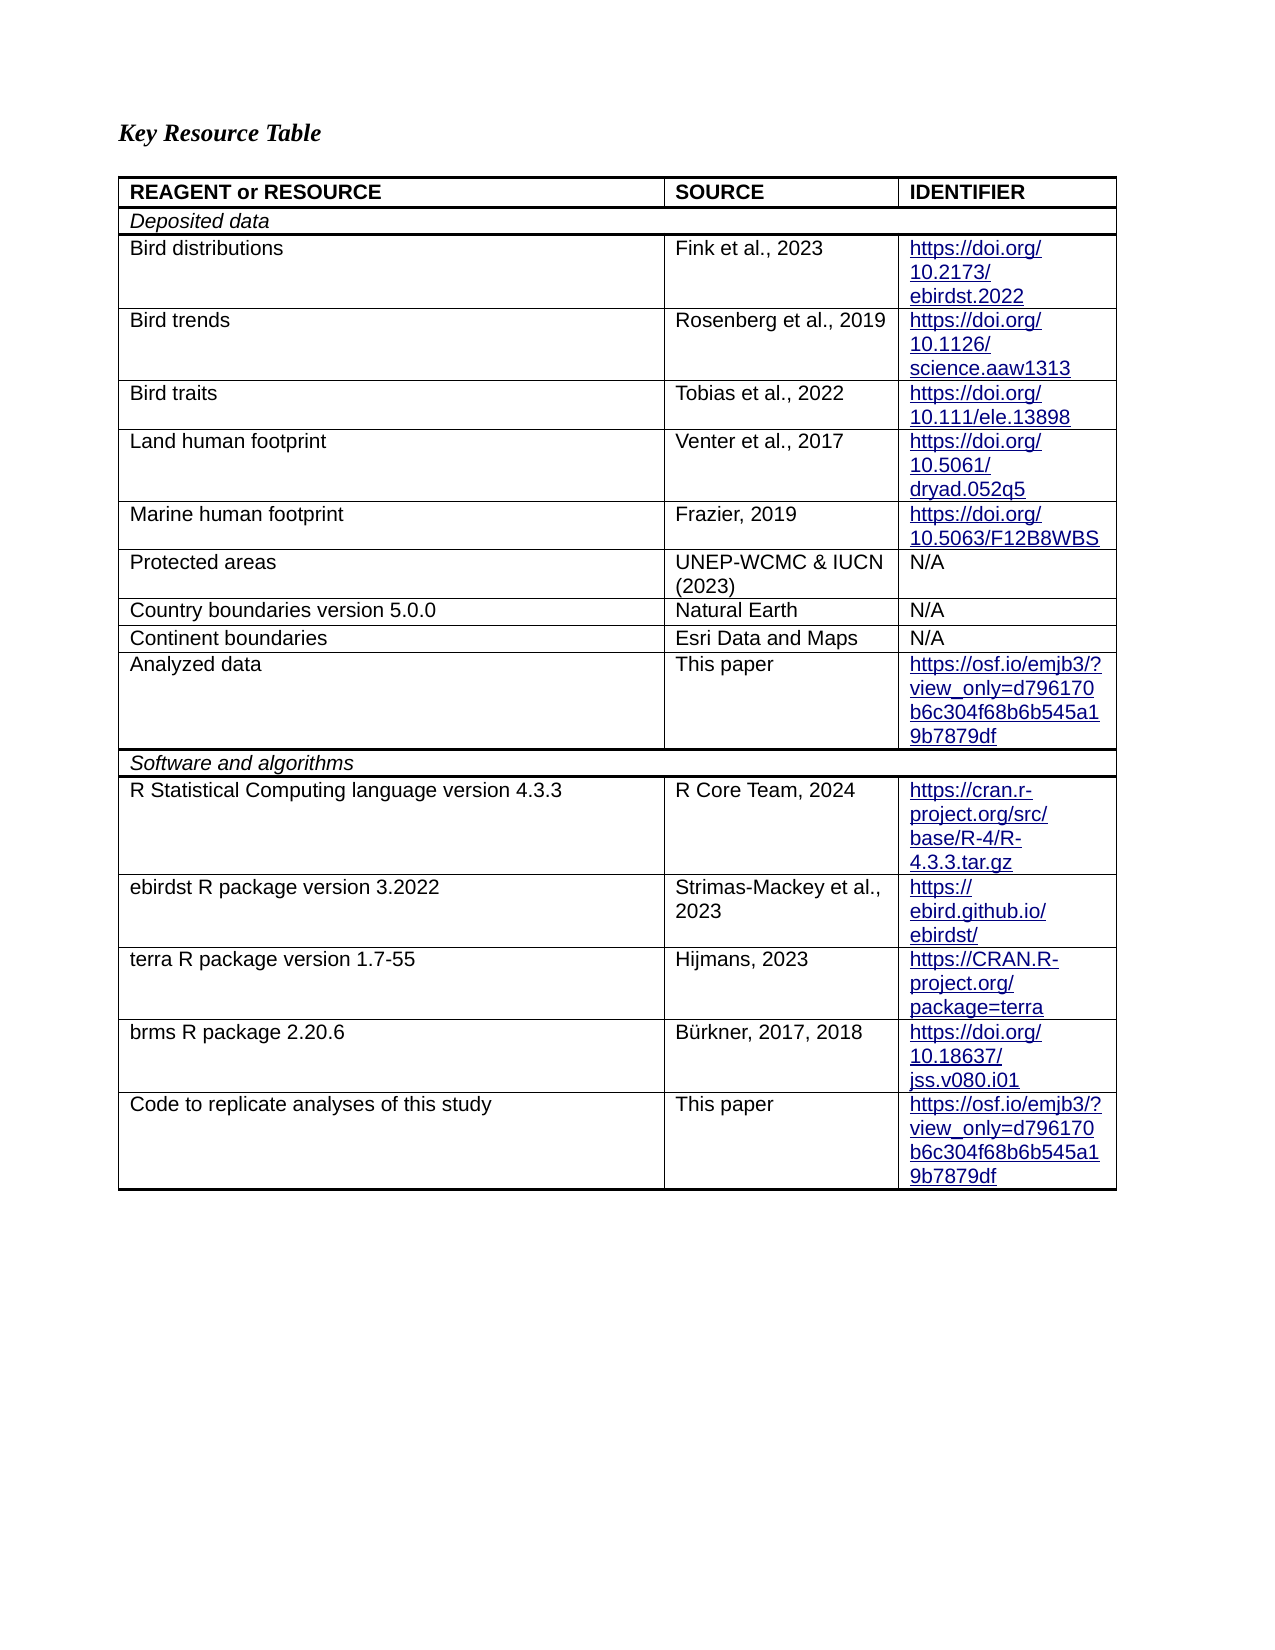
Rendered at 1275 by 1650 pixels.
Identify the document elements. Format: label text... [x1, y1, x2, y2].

table_cell Esri Data and Maps [665, 626, 898, 652]
table_cell Continent boundaries [119, 626, 664, 652]
table_cell https://doi.org/10.1126/science.aaw1313 [899, 309, 1116, 380]
table_cell https://CRAN.R-project.org/package=terra [899, 948, 1116, 1019]
table_header REAGENT or RESOURCE [119, 179, 664, 206]
table_cell Country boundaries version 5.0.0 [119, 599, 664, 625]
table_cell Software and algorithms [119, 751, 1116, 775]
table_cell Strimas-Mackey et al., 2023 [665, 875, 898, 947]
table_cell Rosenberg et al., 2019 [665, 309, 898, 380]
table_cell ebirdst R package version 3.2022 [119, 875, 664, 947]
table_cell Fink et al., 2023 [665, 236, 898, 308]
table_cell Marine human footprint [119, 502, 664, 549]
table_cell https://doi.org/10.111/ele.13898 [899, 381, 1116, 428]
table_cell Venter et al., 2017 [665, 430, 898, 501]
table_cell Natural Earth [665, 599, 898, 625]
table_cell N/A [899, 626, 1116, 652]
table_cell N/A [899, 599, 1116, 625]
table_cell Bird trends [119, 309, 664, 380]
table_cell https://doi.org/10.5061/dryad.052q5 [899, 430, 1116, 501]
table_cell https://doi.org/10.5063/F12B8WBS [899, 502, 1116, 549]
table_cell Bürkner, 2017, 2018 [665, 1020, 898, 1091]
table_cell https://doi.org/10.2173/ebirdst.2022 [899, 236, 1116, 308]
table_cell Protected areas [119, 550, 664, 598]
table_cell brms R package 2.20.6 [119, 1020, 664, 1091]
table_cell This paper [665, 1093, 898, 1188]
table_cell This paper [665, 653, 898, 748]
text Key Resource Table [118, 118, 1157, 147]
table_cell Hijmans, 2023 [665, 948, 898, 1019]
table_cell Code to replicate analyses of this study [119, 1093, 664, 1188]
table_header IDENTIFIER [899, 179, 1116, 206]
table_cell Deposited data [119, 209, 1116, 233]
table_cell https://osf.io/emjb3/?view_only=d796170b6c304f68b6b545a19b7879df [899, 1093, 1116, 1188]
table_cell https://osf.io/emjb3/?view_only=d796170b6c304f68b6b545a19b7879df [899, 653, 1116, 748]
table_cell https://ebird.github.io/ebirdst/ [899, 875, 1116, 947]
table_cell https://cran.r-project.org/src/base/R-4/R-4.3.3.tar.gz [899, 778, 1116, 874]
table_cell terra R package version 1.7-55 [119, 948, 664, 1019]
table_cell R Statistical Computing language version 4.3.3 [119, 778, 664, 874]
table_header SOURCE [665, 179, 898, 206]
table_cell Tobias et al., 2022 [665, 381, 898, 428]
table_cell Bird distributions [119, 236, 664, 308]
table_cell https://doi.org/10.18637/jss.v080.i01 [899, 1020, 1116, 1091]
table_cell Frazier, 2019 [665, 502, 898, 549]
table_cell UNEP-WCMC & IUCN (2023) [665, 550, 898, 598]
table_cell R Core Team, 2024 [665, 778, 898, 874]
table_cell N/A [899, 550, 1116, 598]
table_cell Analyzed data [119, 653, 664, 748]
table_cell Land human footprint [119, 430, 664, 501]
table_cell Bird traits [119, 381, 664, 428]
